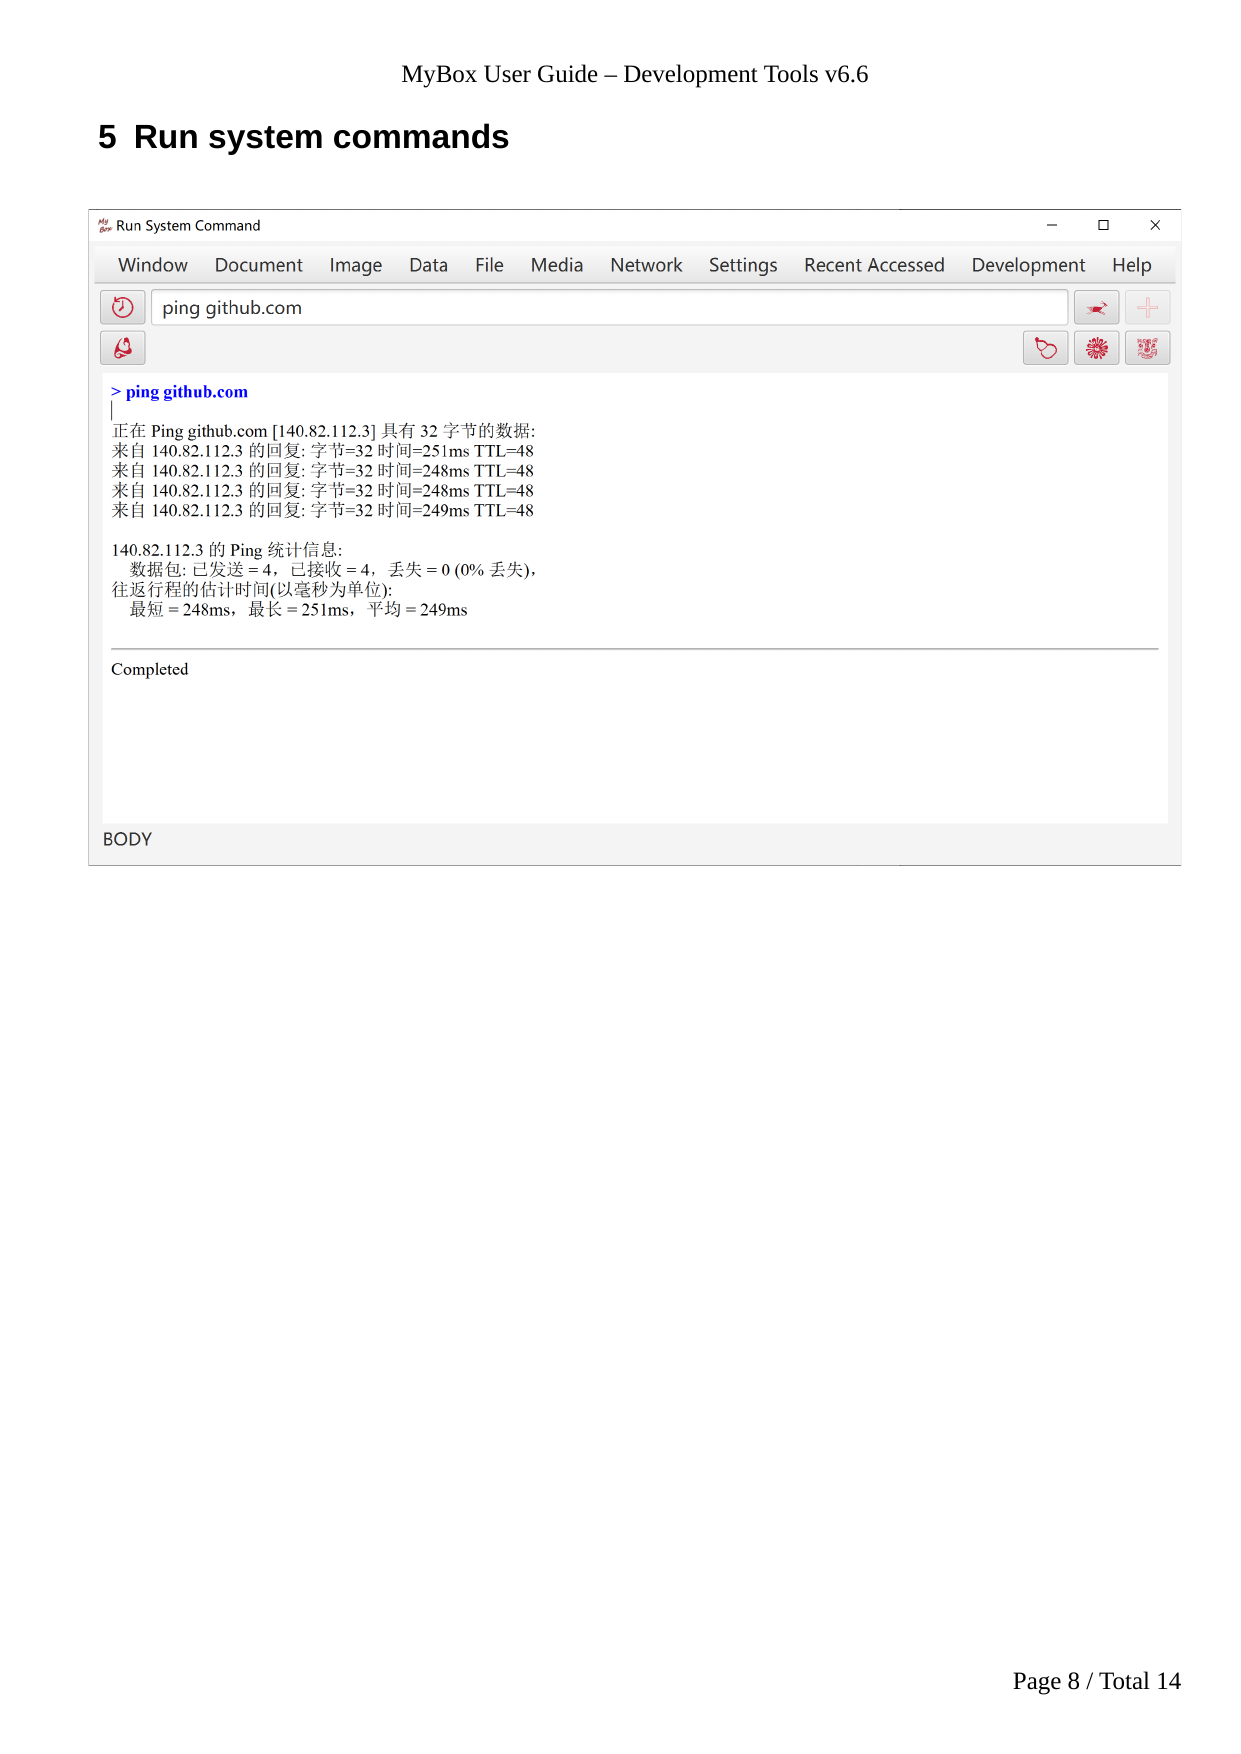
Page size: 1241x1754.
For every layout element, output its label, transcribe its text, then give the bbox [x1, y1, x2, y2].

picture [88, 209, 1182, 866]
subtitle Run system commands [88, 117, 1181, 156]
